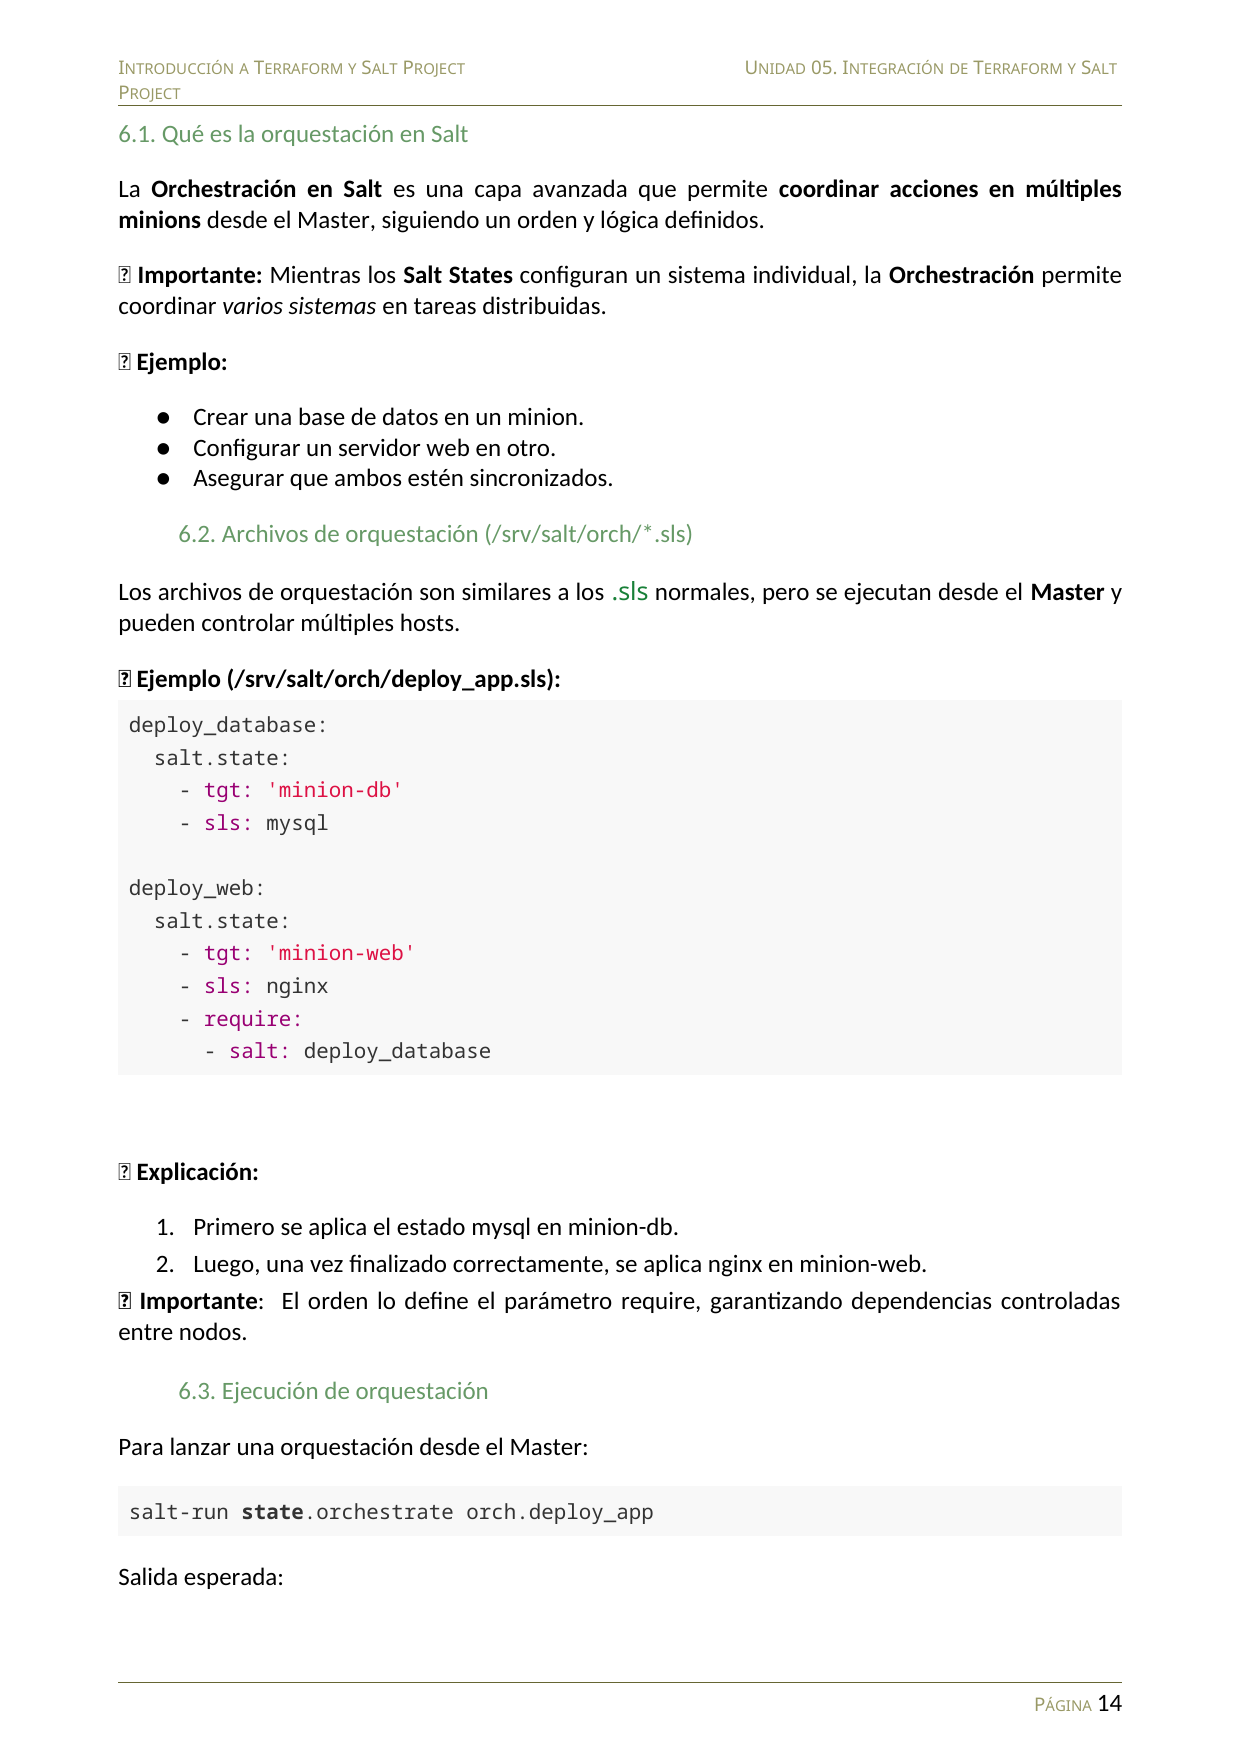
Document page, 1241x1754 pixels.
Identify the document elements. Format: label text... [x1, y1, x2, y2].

subtitle 6.1. Qué es la orquestación en Salt [118, 118, 1122, 148]
table_header deploy_database: salt.state: - tgt: 'minion-db' - sls: mysql deploy_web: salt.state: - tgt: 'minion-web' - sls: nginx - require: - salt: deploy_database [118, 700, 1122, 1075]
list Asegurar que ambos estén sincronizados. [156, 462, 1122, 493]
list Configurar un servidor web en otro. [156, 432, 1122, 462]
text 💬 Ejemplo: [118, 346, 1122, 376]
text 📖 Importante: El orden lo define el parámetro require, garantizando dependencias controladas entre nodos. [118, 1285, 1122, 1346]
text 💬 Explicación: [118, 1156, 1122, 1186]
subtitle 6.3. Ejecución de orquestación [178, 1375, 1122, 1406]
list Crear una base de datos en un minion. [156, 401, 1122, 432]
list Luego, una vez finalizado correctamente, se aplica nginx en minion-web. [156, 1248, 1122, 1279]
text Para lanzar una orquestación desde el Master: [118, 1431, 1122, 1461]
text 📄 Ejemplo (/srv/salt/orch/deploy_app.sls): [118, 663, 1122, 693]
text La Orchestración en Salt es una capa avanzada que permite coordinar acciones en múltiples minions desde el Master, siguiendo un orden y lógica definidos. [118, 173, 1122, 234]
text Los archivos de orquestación son similares a los .sls normales, pero se ejecutan desde el Master y pueden controlar múltiples hosts. [118, 573, 1122, 638]
list Primero se aplica el estado mysql en minion-db. [156, 1211, 1122, 1242]
text Salida esperada: [118, 1561, 1122, 1591]
text 📖 Importante: Mientras los Salt States configuran un sistema individual, la Orchestración permite coordinar varios sistemas en tareas distribuidas. [118, 259, 1122, 321]
subtitle 6.2. Archivos de orquestación (/srv/salt/orch/*.sls) [178, 518, 1122, 548]
table_header salt-run state.orchestrate orch.deploy_app [118, 1486, 1122, 1536]
